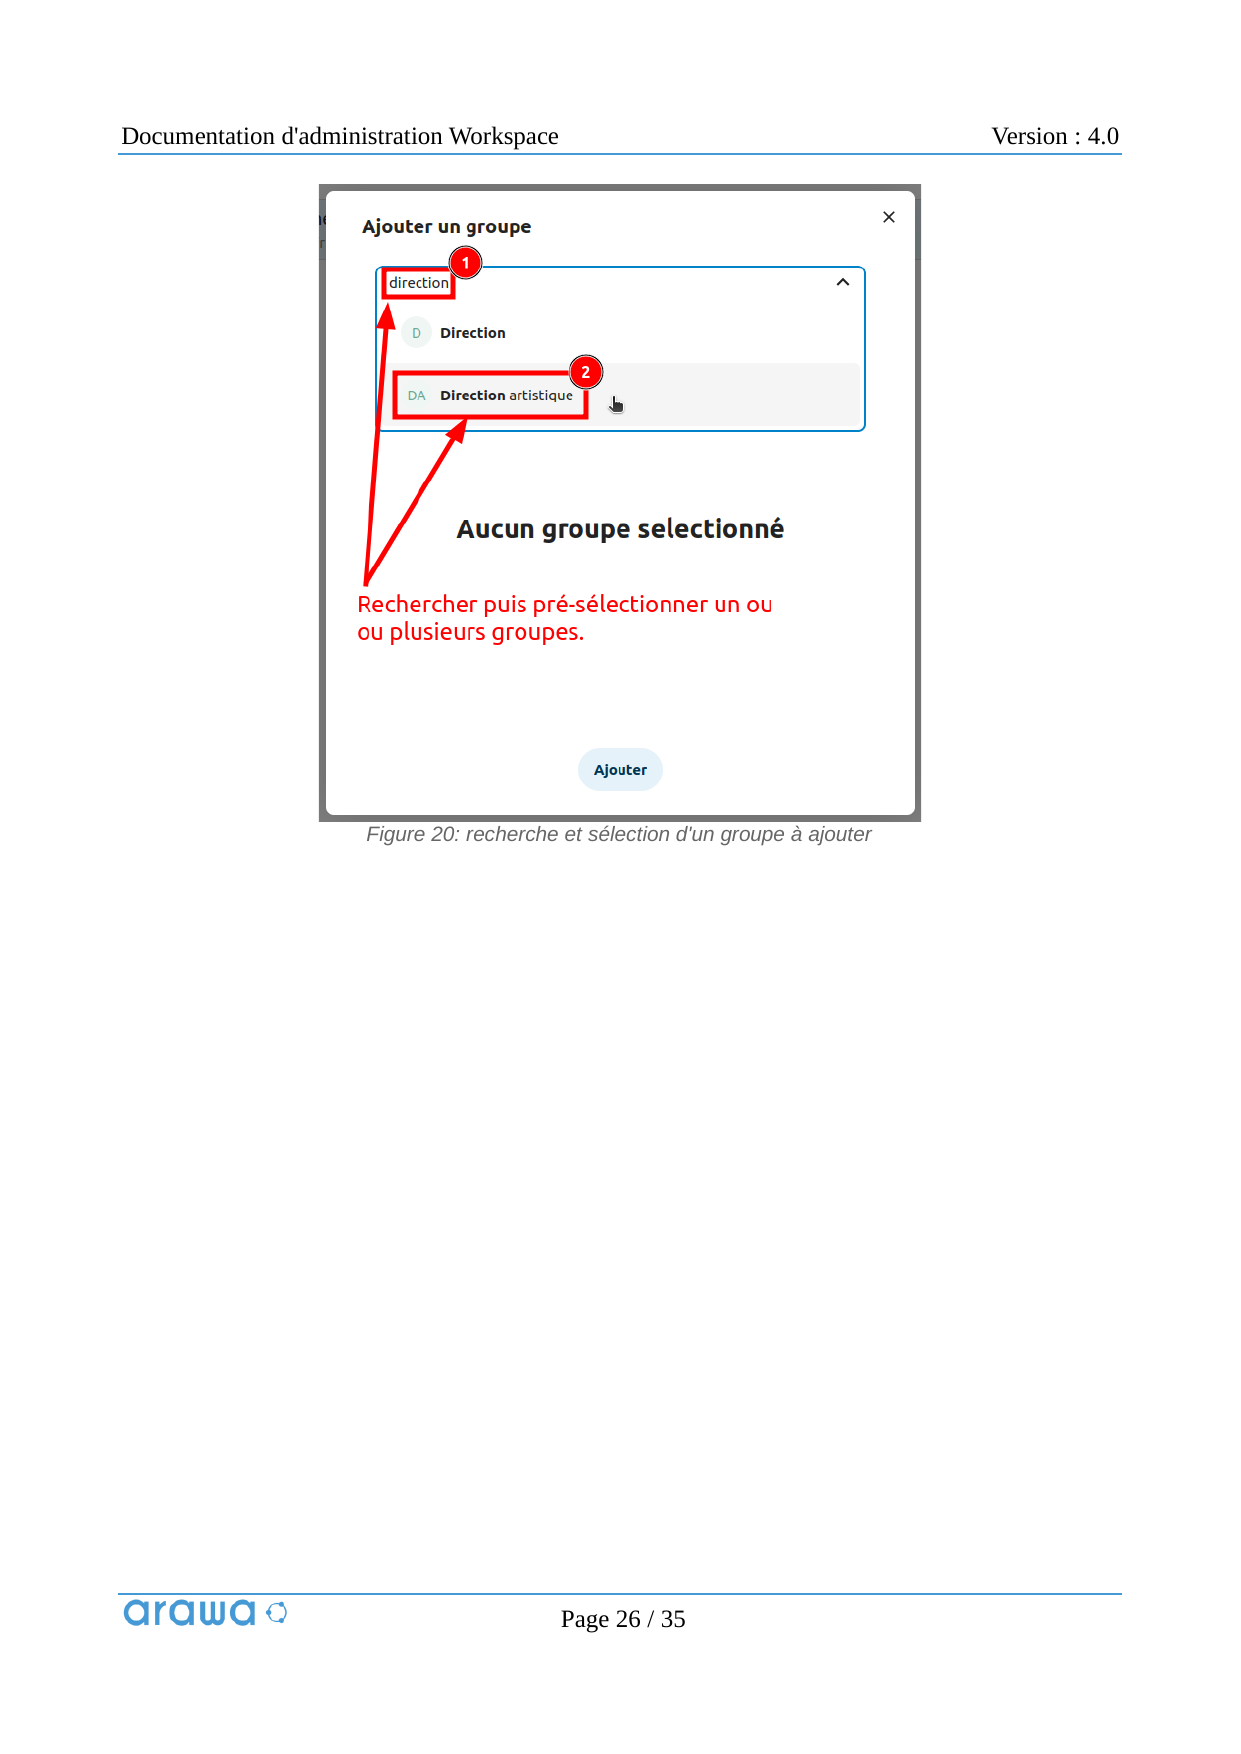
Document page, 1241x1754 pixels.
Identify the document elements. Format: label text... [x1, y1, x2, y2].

text Figure 20: recherche et sélection d'un groupe à ajouter [319, 822, 921, 846]
picture [121, 1597, 290, 1628]
picture [318, 184, 922, 822]
